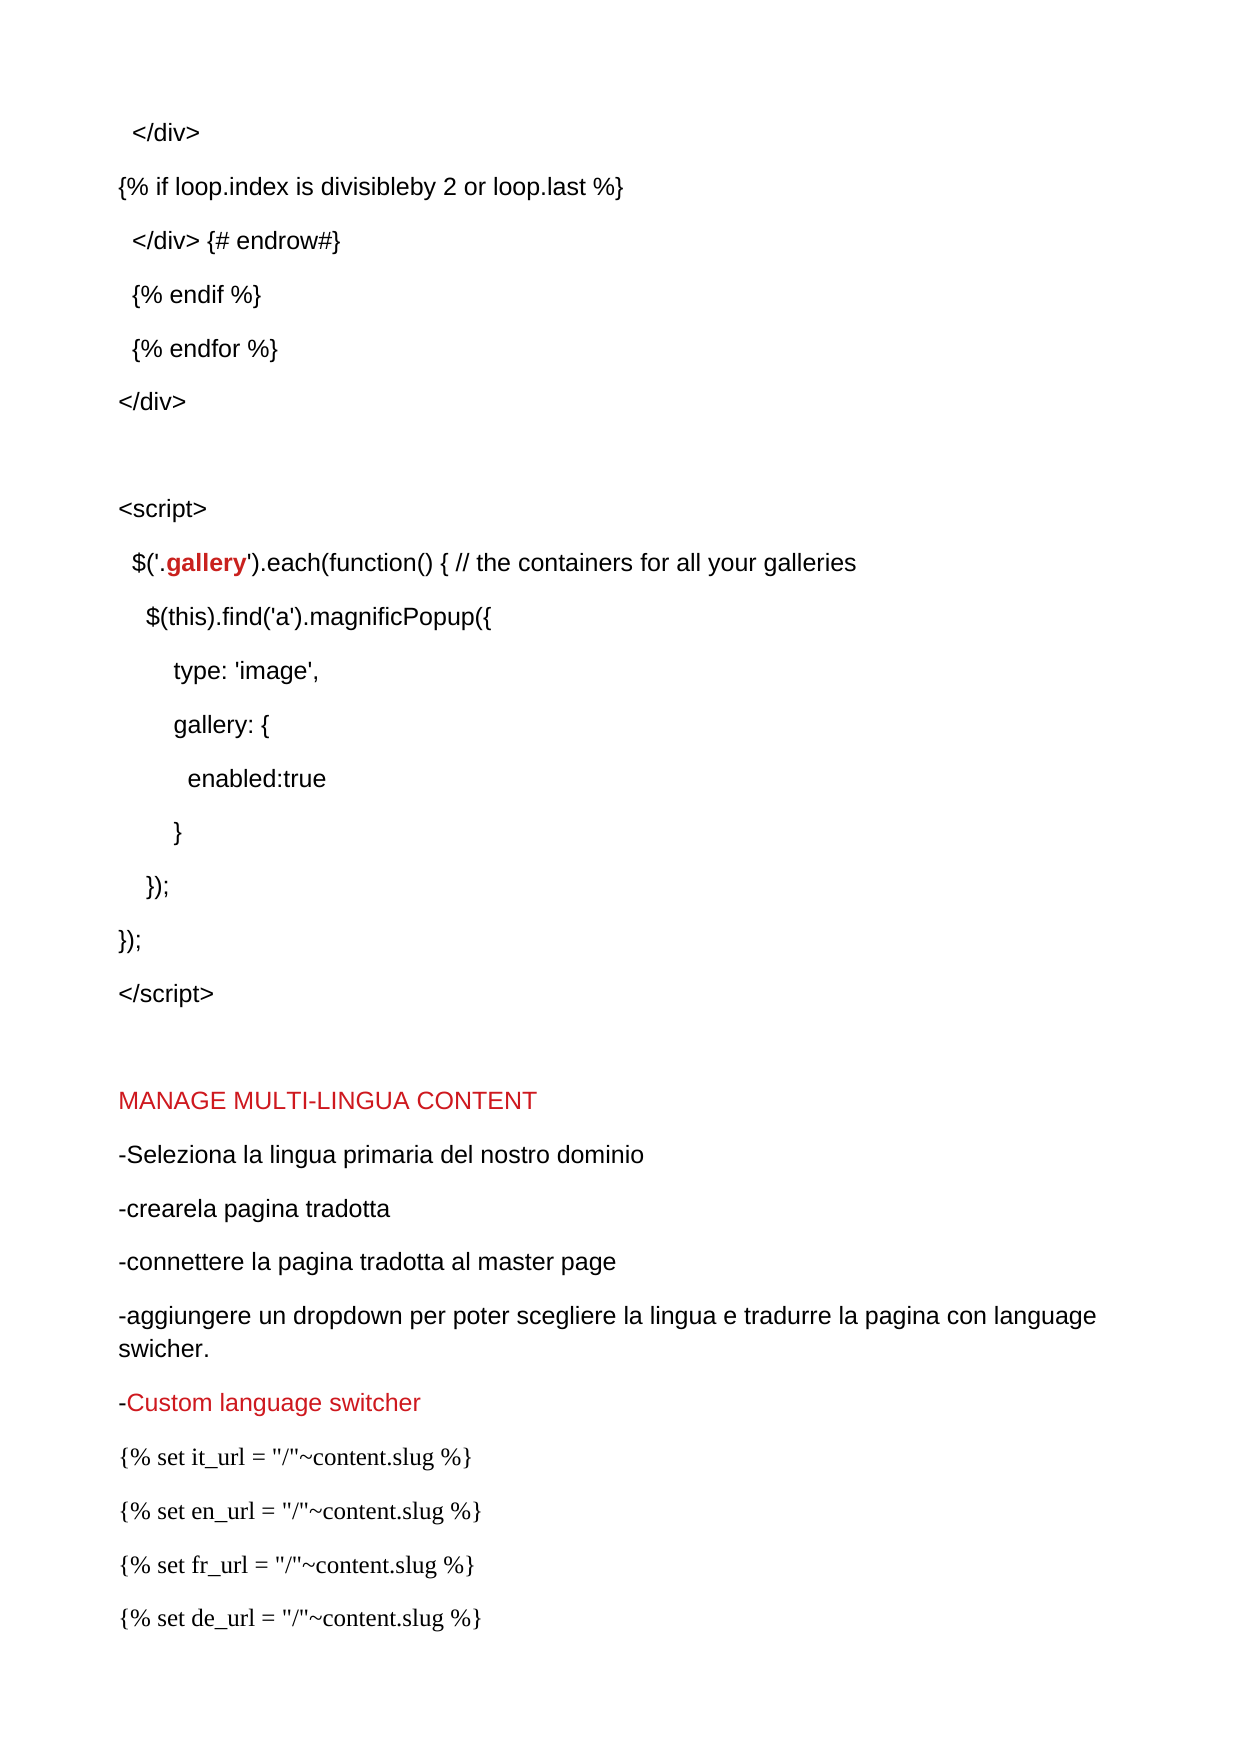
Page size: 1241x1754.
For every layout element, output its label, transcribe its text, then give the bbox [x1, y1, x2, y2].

text </div> [118, 387, 1122, 416]
text {% if loop.index is divisibleby 2 or loop.last %} [118, 172, 1122, 201]
text enabled:true [118, 763, 1122, 792]
text -crearela pagina tradotta [118, 1193, 1122, 1222]
text MANAGE MULTI-LINGUA CONTENT [118, 1086, 1122, 1114]
text {% set it_url = "/"~content.slug %} [118, 1442, 1122, 1471]
text {% set fr_url = "/"~content.slug %} [118, 1550, 1122, 1578]
text {% endif %} [118, 280, 1122, 308]
text -aggiungere un dropdown per poter scegliere la lingua e tradurre la pagina con language swicher. [118, 1301, 1122, 1363]
text -Custom language switcher [118, 1388, 1122, 1417]
text } [118, 817, 1122, 846]
text }); [118, 871, 1122, 900]
text gallery: { [118, 710, 1122, 738]
text </script> [118, 979, 1122, 1008]
text $(this).find('a').magnificPopup({ [118, 602, 1122, 631]
text {% set en_url = "/"~content.slug %} [118, 1496, 1122, 1524]
text <script> [118, 494, 1122, 523]
text -Seleziona la lingua primaria del nostro dominio [118, 1140, 1122, 1168]
text $('.gallery').each(function() { // the containers for all your galleries [118, 548, 1122, 577]
text {% endfor %} [118, 333, 1122, 362]
text {% set de_url = "/"~content.slug %} [118, 1603, 1122, 1632]
text -connettere la pagina tradotta al master page [118, 1247, 1122, 1276]
text </div> {# endrow#} [118, 226, 1122, 254]
text </div> [118, 118, 1122, 147]
text }); [118, 925, 1122, 954]
text type: 'image', [118, 656, 1122, 684]
